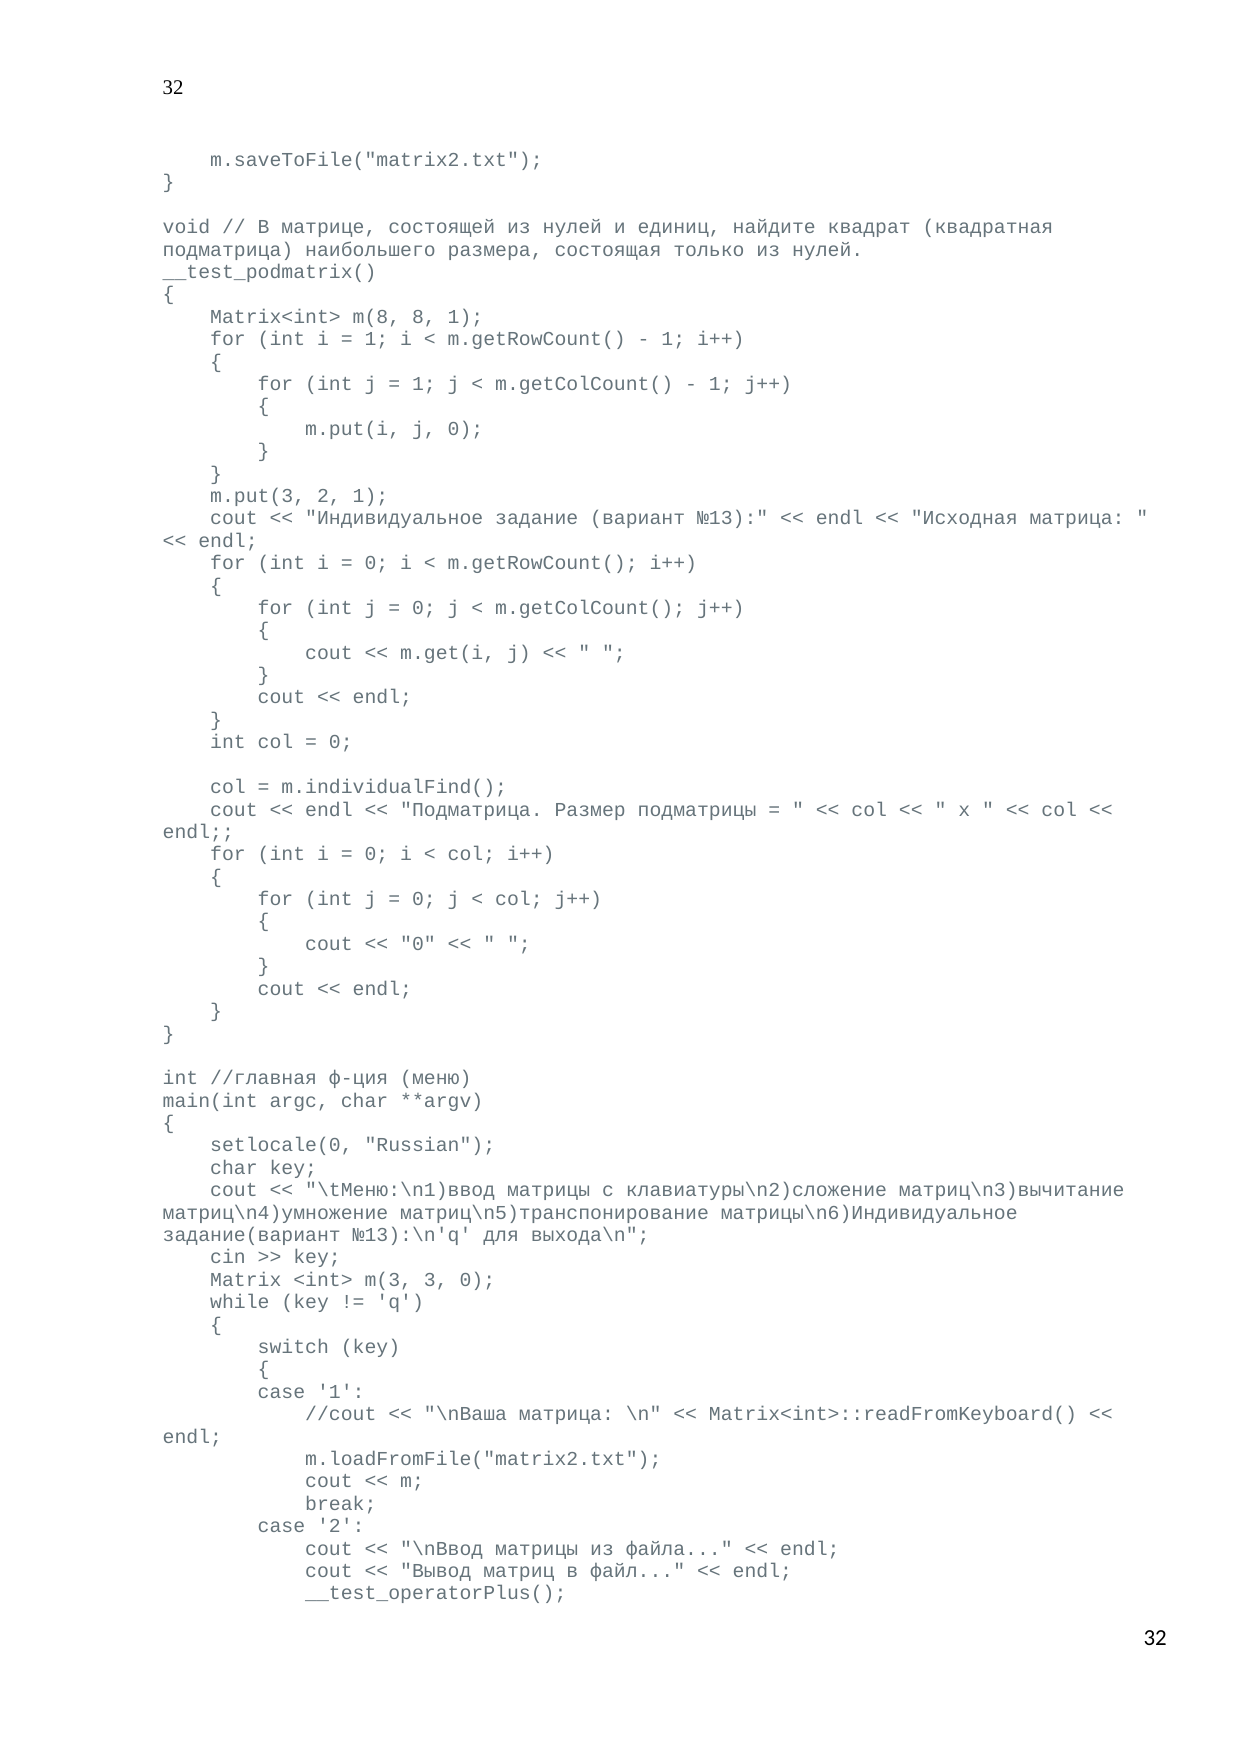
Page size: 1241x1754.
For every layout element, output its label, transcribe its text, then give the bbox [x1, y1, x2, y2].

text cout << m; [162, 1471, 1166, 1494]
text cout << "\nВвод матрицы из файла..." << endl; [162, 1538, 1166, 1561]
text switch (key) [162, 1337, 1166, 1359]
text __test_operatorPlus(); [162, 1583, 1166, 1606]
text cin >> key; [162, 1247, 1166, 1270]
text for (int i = 0; i < col; i++) [162, 844, 1166, 867]
text { [162, 1314, 1166, 1337]
text while (key != 'q') [162, 1292, 1166, 1314]
text { [162, 620, 1166, 643]
text Matrix<int> m(8, 8, 1); [162, 307, 1166, 329]
text cout << "\tМеню:\n1)ввод матрицы с клавиатуры\n2)сложение матриц\n3)вычитание матриц\n4)умножение матриц\n5)транспонирование матрицы\n6)Индивидуальное задание(вариант №13):\n'q' для выхода\n"; [162, 1180, 1166, 1247]
text //cout << "\nВаша матрица: \n" << Matrix<int>::readFromKeyboard() << endl; [162, 1404, 1166, 1449]
text m.put(i, j, 0); [162, 419, 1166, 441]
text Matrix <int> m(3, 3, 0); [162, 1270, 1166, 1292]
text m.put(3, 2, 1); [162, 486, 1166, 508]
text cout << "Вывод матриц в файл..." << endl; [162, 1561, 1166, 1583]
text col = m.individualFind(); [162, 777, 1166, 799]
text __test_podmatrix() [162, 262, 1166, 284]
text cout << endl; [162, 979, 1166, 1001]
text case '1': [162, 1382, 1166, 1404]
text } [162, 710, 1166, 732]
text { [162, 1113, 1166, 1135]
text for (int j = 1; j < m.getColCount() - 1; j++) [162, 374, 1166, 396]
text m.loadFromFile("matrix2.txt"); [162, 1449, 1166, 1471]
text } [162, 441, 1166, 463]
text { [162, 284, 1166, 307]
text for (int i = 0; i < m.getRowCount(); i++) [162, 553, 1166, 576]
text break; [162, 1494, 1166, 1516]
text } [162, 1023, 1166, 1046]
text } [162, 956, 1166, 979]
text } [162, 1001, 1166, 1023]
text } [162, 665, 1166, 687]
text for (int j = 0; j < col; j++) [162, 889, 1166, 911]
text cout << endl << "Подматрица. Размер подматрицы = " << col << " x " << col << endl;; [162, 799, 1166, 844]
text void // В матрице, состоящей из нулей и единиц, найдите квадрат (квадратная подматрица) наибольшего размера, состоящая только из нулей. [162, 217, 1166, 262]
text { [162, 911, 1166, 934]
text cout << "0" << " "; [162, 934, 1166, 956]
text cout << m.get(i, j) << " "; [162, 643, 1166, 665]
text char key; [162, 1158, 1166, 1180]
text for (int i = 1; i < m.getRowCount() - 1; i++) [162, 329, 1166, 352]
text cout << "Индивидуальное задание (вариант №13):" << endl << "Исходная матрица: " << endl; [162, 508, 1166, 553]
text setlocale(0, "Russian"); [162, 1135, 1166, 1158]
text cout << endl; [162, 687, 1166, 710]
text m.saveToFile("matrix2.txt"); [162, 150, 1166, 172]
text } [162, 172, 1166, 195]
text } [162, 463, 1166, 486]
text main(int argc, char **argv) [162, 1091, 1166, 1113]
text case '2': [162, 1516, 1166, 1538]
text { [162, 1359, 1166, 1382]
text { [162, 396, 1166, 419]
text { [162, 867, 1166, 889]
text { [162, 576, 1166, 598]
text int //главная ф-ция (меню) [162, 1068, 1166, 1091]
text { [162, 352, 1166, 374]
text int col = 0; [162, 732, 1166, 755]
text for (int j = 0; j < m.getColCount(); j++) [162, 598, 1166, 620]
